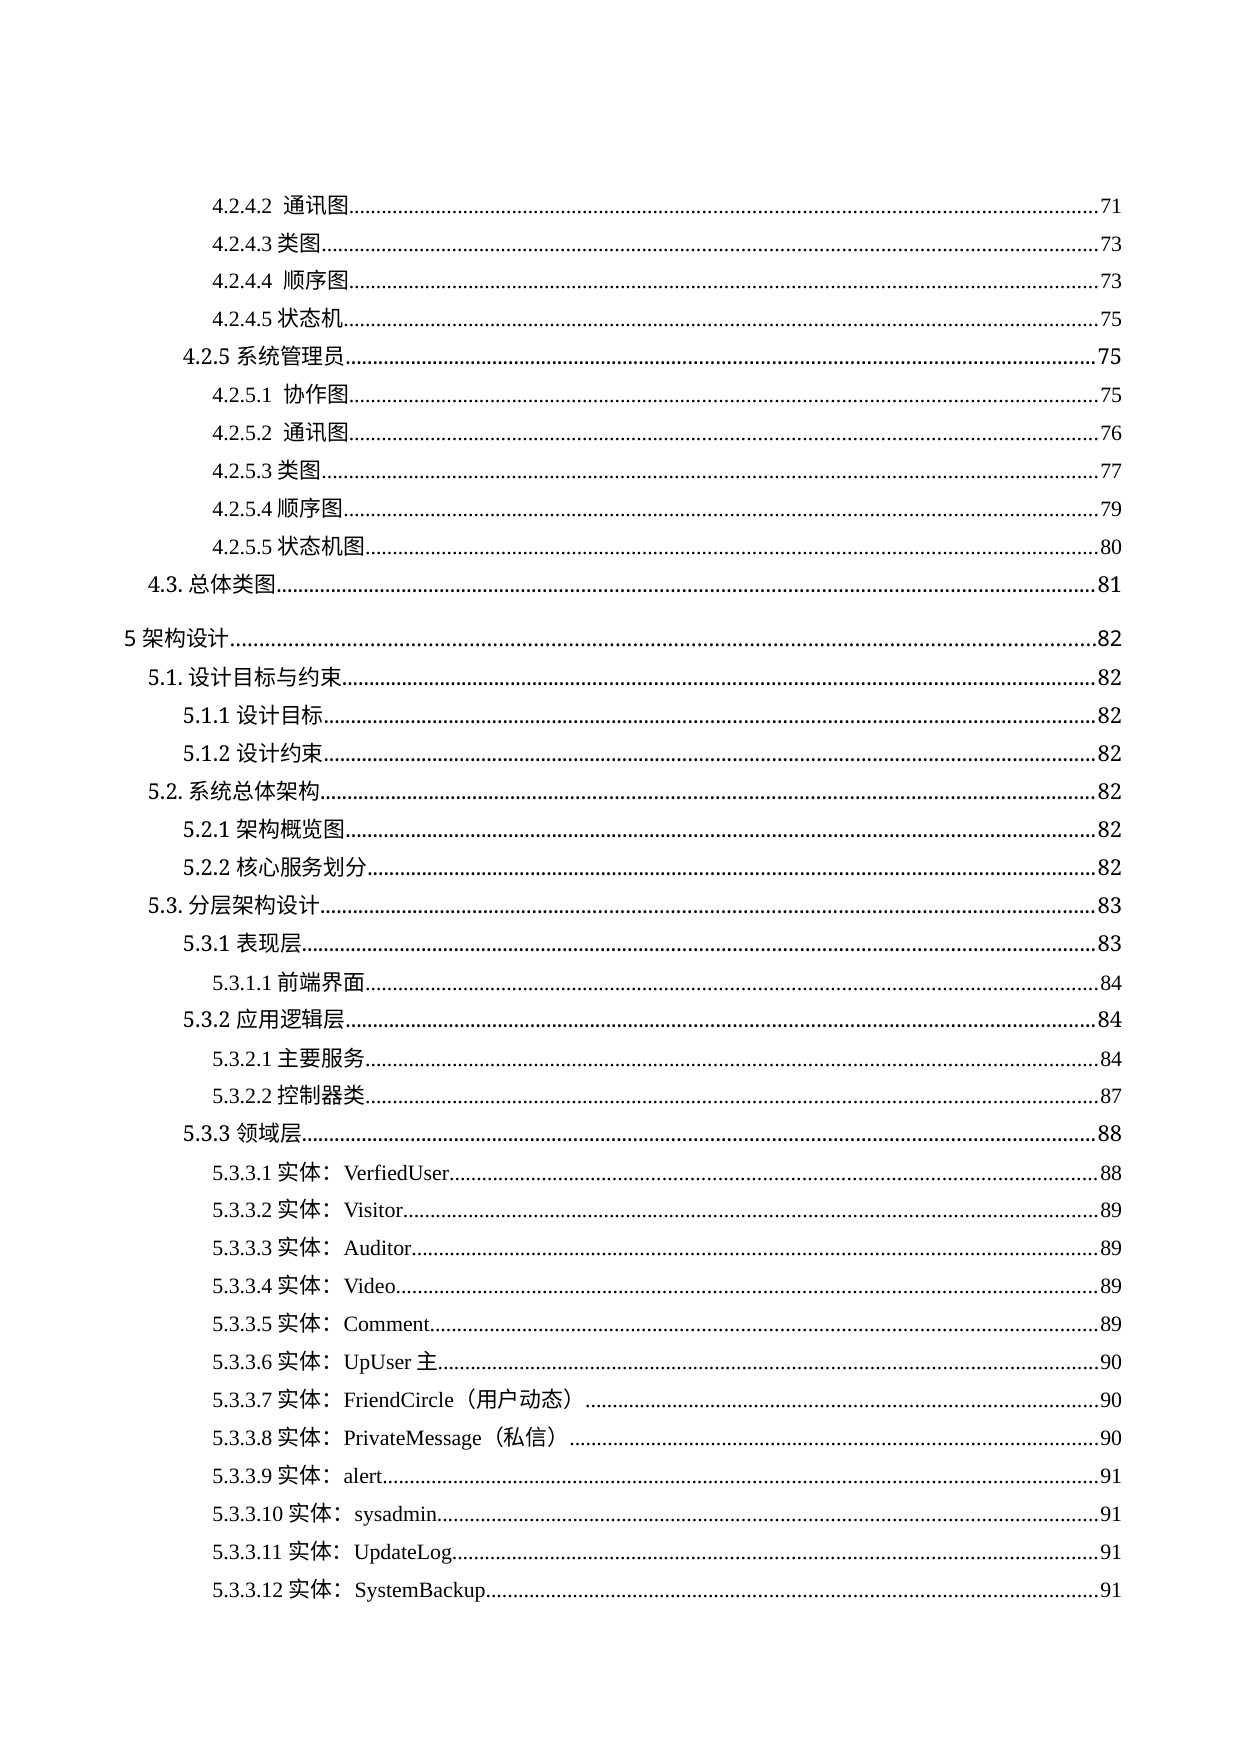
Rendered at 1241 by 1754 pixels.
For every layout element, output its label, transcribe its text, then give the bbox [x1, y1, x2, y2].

text 5.3.3.10 实体：sysadmin 91 [207, 1496, 1122, 1527]
text 4.2.5.4 顺序图 79 [207, 491, 1122, 523]
text 5.3.3.9 实体：alert 91 [207, 1458, 1122, 1489]
text 5 架构设计 82 [118, 621, 1122, 653]
text 4.3. 总体类图 81 [148, 567, 1122, 599]
text 5.2.1 架构概览图 82 [177, 812, 1122, 844]
text 5.3.2.2 控制器类 87 [207, 1078, 1122, 1110]
text 5.3.3.7 实体：FriendCircle（用户动态） 90 [207, 1382, 1122, 1414]
text 5.3.3.5 实体：Comment 89 [207, 1306, 1122, 1338]
text 5.1. 设计目标与约束 82 [148, 659, 1122, 691]
text 4.2.5.2 通讯图 76 [207, 415, 1122, 447]
text 5.2. 系统总体架构 82 [148, 774, 1122, 806]
text 5.3.3.4 实体：Video 89 [207, 1268, 1122, 1300]
text 5.3.1 表现层 83 [177, 926, 1122, 958]
text 5.3.3.8 实体：PrivateMessage（私信） 90 [207, 1420, 1122, 1452]
text 5.3.2.1 主要服务 84 [207, 1041, 1122, 1072]
text 5.3.1.1 前端界面 84 [207, 964, 1122, 996]
text 4.2.5.5 状态机图 80 [207, 529, 1122, 561]
text 5.3.3.1 实体：VerfiedUser 88 [207, 1154, 1122, 1186]
text 5.3. 分层架构设计 83 [148, 888, 1122, 920]
text 5.3.3.3 实体：Auditor 89 [207, 1230, 1122, 1262]
text 5.3.3.2 实体：Visitor 89 [207, 1192, 1122, 1224]
text 4.2.4.3 类图 73 [207, 226, 1122, 257]
text 5.2.2 核心服务划分 82 [177, 850, 1122, 882]
text 5.3.3.11 实体：UpdateLog 91 [207, 1534, 1122, 1565]
text 4.2.4.4 顺序图 73 [207, 263, 1122, 295]
text 5.3.3.12 实体：SystemBackup 91 [207, 1572, 1122, 1603]
text 4.2.5.3 类图 77 [207, 453, 1122, 485]
text 5.3.3 领域层 88 [177, 1116, 1122, 1148]
text 5.1.1 设计目标 82 [177, 698, 1122, 729]
text 4.2.5.1 协作图 75 [207, 377, 1122, 409]
text 5.1.2 设计约束 82 [177, 736, 1122, 767]
text 5.3.2 应用逻辑层 84 [177, 1002, 1122, 1034]
text 4.2.4.5 状态机 75 [207, 301, 1122, 333]
text 4.2.5 系统管理员 75 [177, 339, 1122, 371]
text 4.2.4.2 通讯图 71 [207, 188, 1122, 219]
text 5.3.3.6 实体：UpUser主 90 [207, 1344, 1122, 1376]
